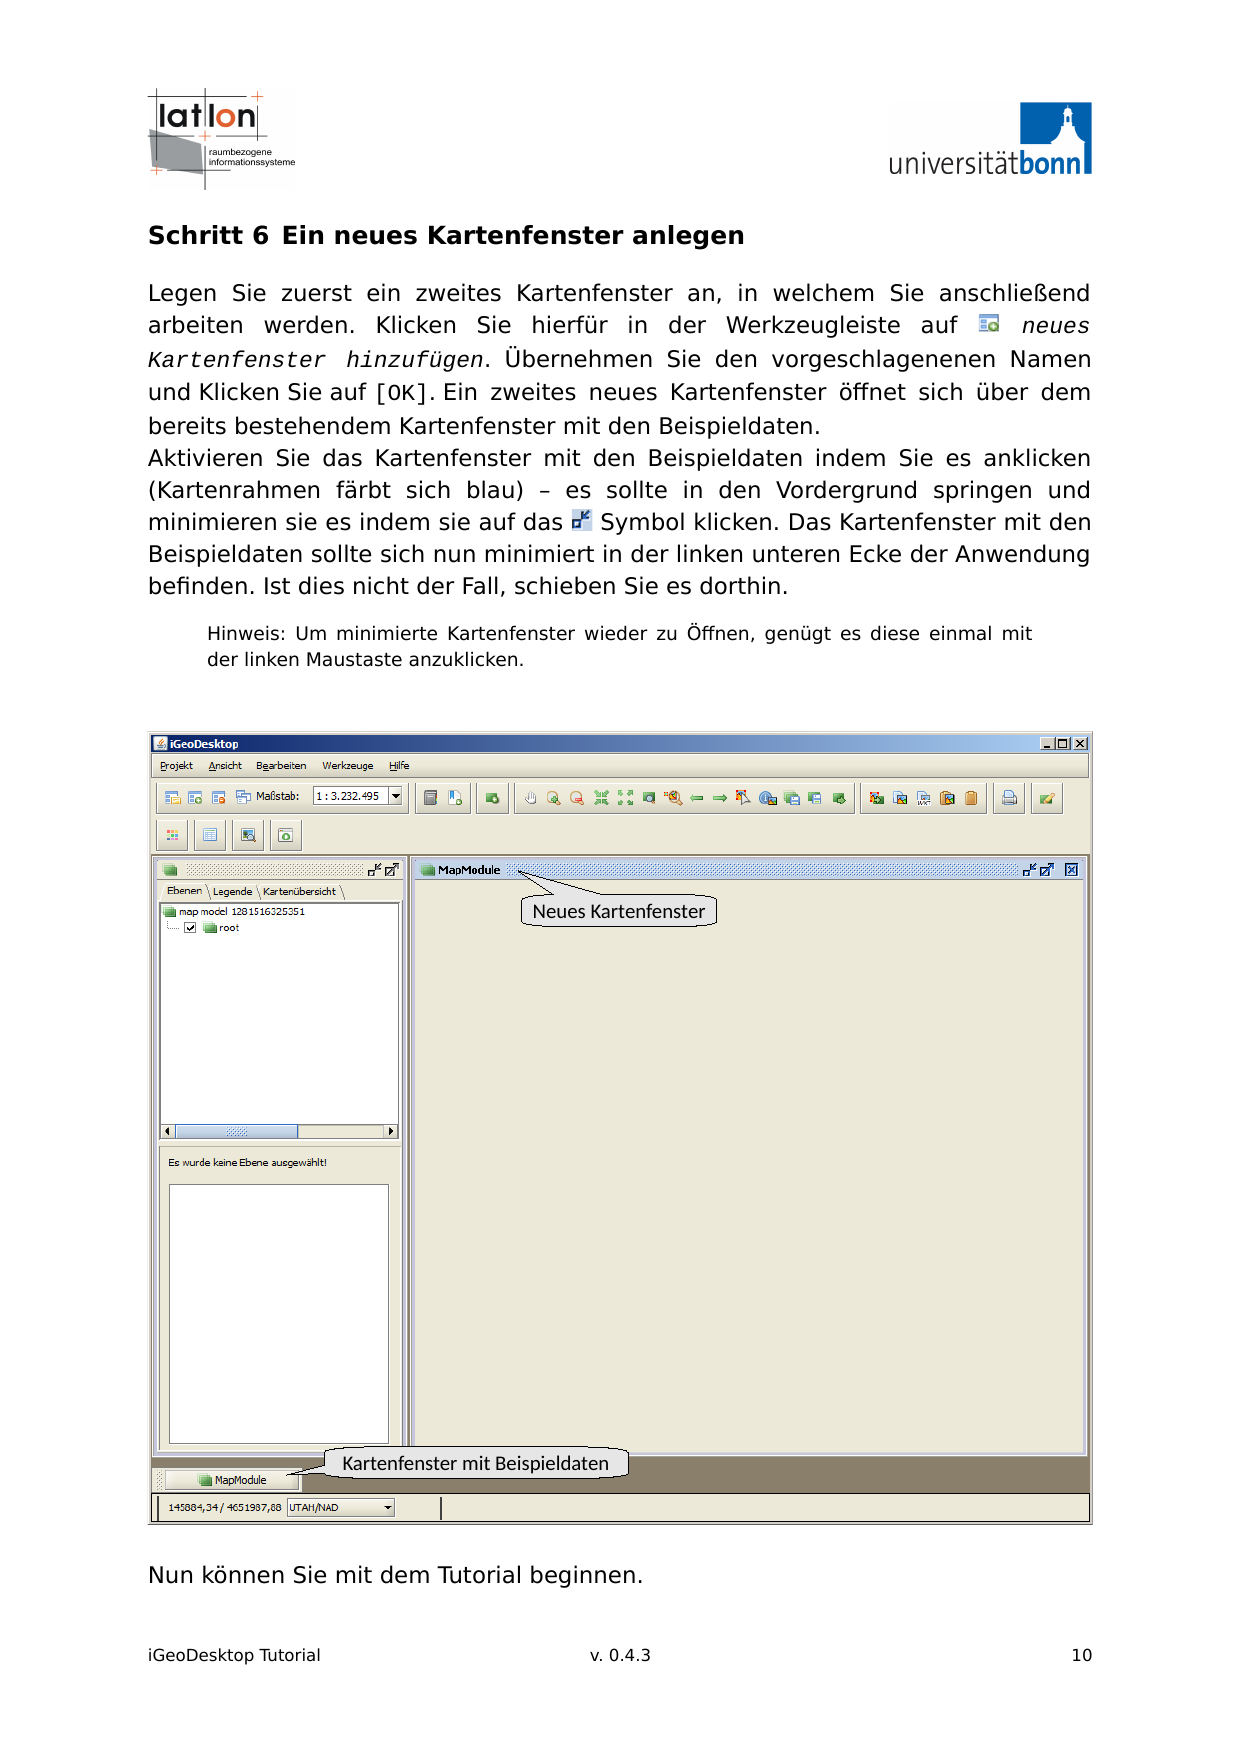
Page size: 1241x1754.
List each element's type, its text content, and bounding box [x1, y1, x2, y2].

picture [978, 313, 1002, 334]
text Nun können Sie mit dem Tutorial beginnen. [148, 1525, 1092, 1588]
text Hinweis: Um minimierte Kartenfenster wieder zu Öffnen, genügt es diese einmal mit der linken Maustaste anzuklicken. [207, 623, 1033, 697]
picture [147, 731, 1093, 1525]
picture [889, 102, 1093, 174]
picture [147, 88, 295, 190]
text Legen Sie zuerst ein zweites Kartenfenster an, in welchem Sie anschließend arbeiten werden. Klicken Sie hierfür in der Werkzeugleiste auf neues Kartenfenster hinzufügen. Übernehmen Sie den vorgeschlagenenen Namen und Klicken Sie auf [OK]. Ein zweites neues Kartenfenster öffnet sich über dem bereits bestehendem Kartenfenster mit den Beispieldaten. Aktivieren Sie das Kartenfenster mit den Beispieldaten indem Sie es anklicken (Kartenrahmen färbt sich blau) – es sollte in den Vordergrund springen und minimieren sie es indem sie auf das Symbol klicken. Das Kartenfenster mit den Beispieldaten sollte sich nun minimiert in der linken unteren Ecke der Anwendung befinden. Ist dies nicht der Fall, schieben Sie es dorthin. [148, 281, 1092, 599]
picture [571, 509, 593, 531]
subtitle Ein neues Kartenfenster anlegen [148, 221, 1092, 251]
